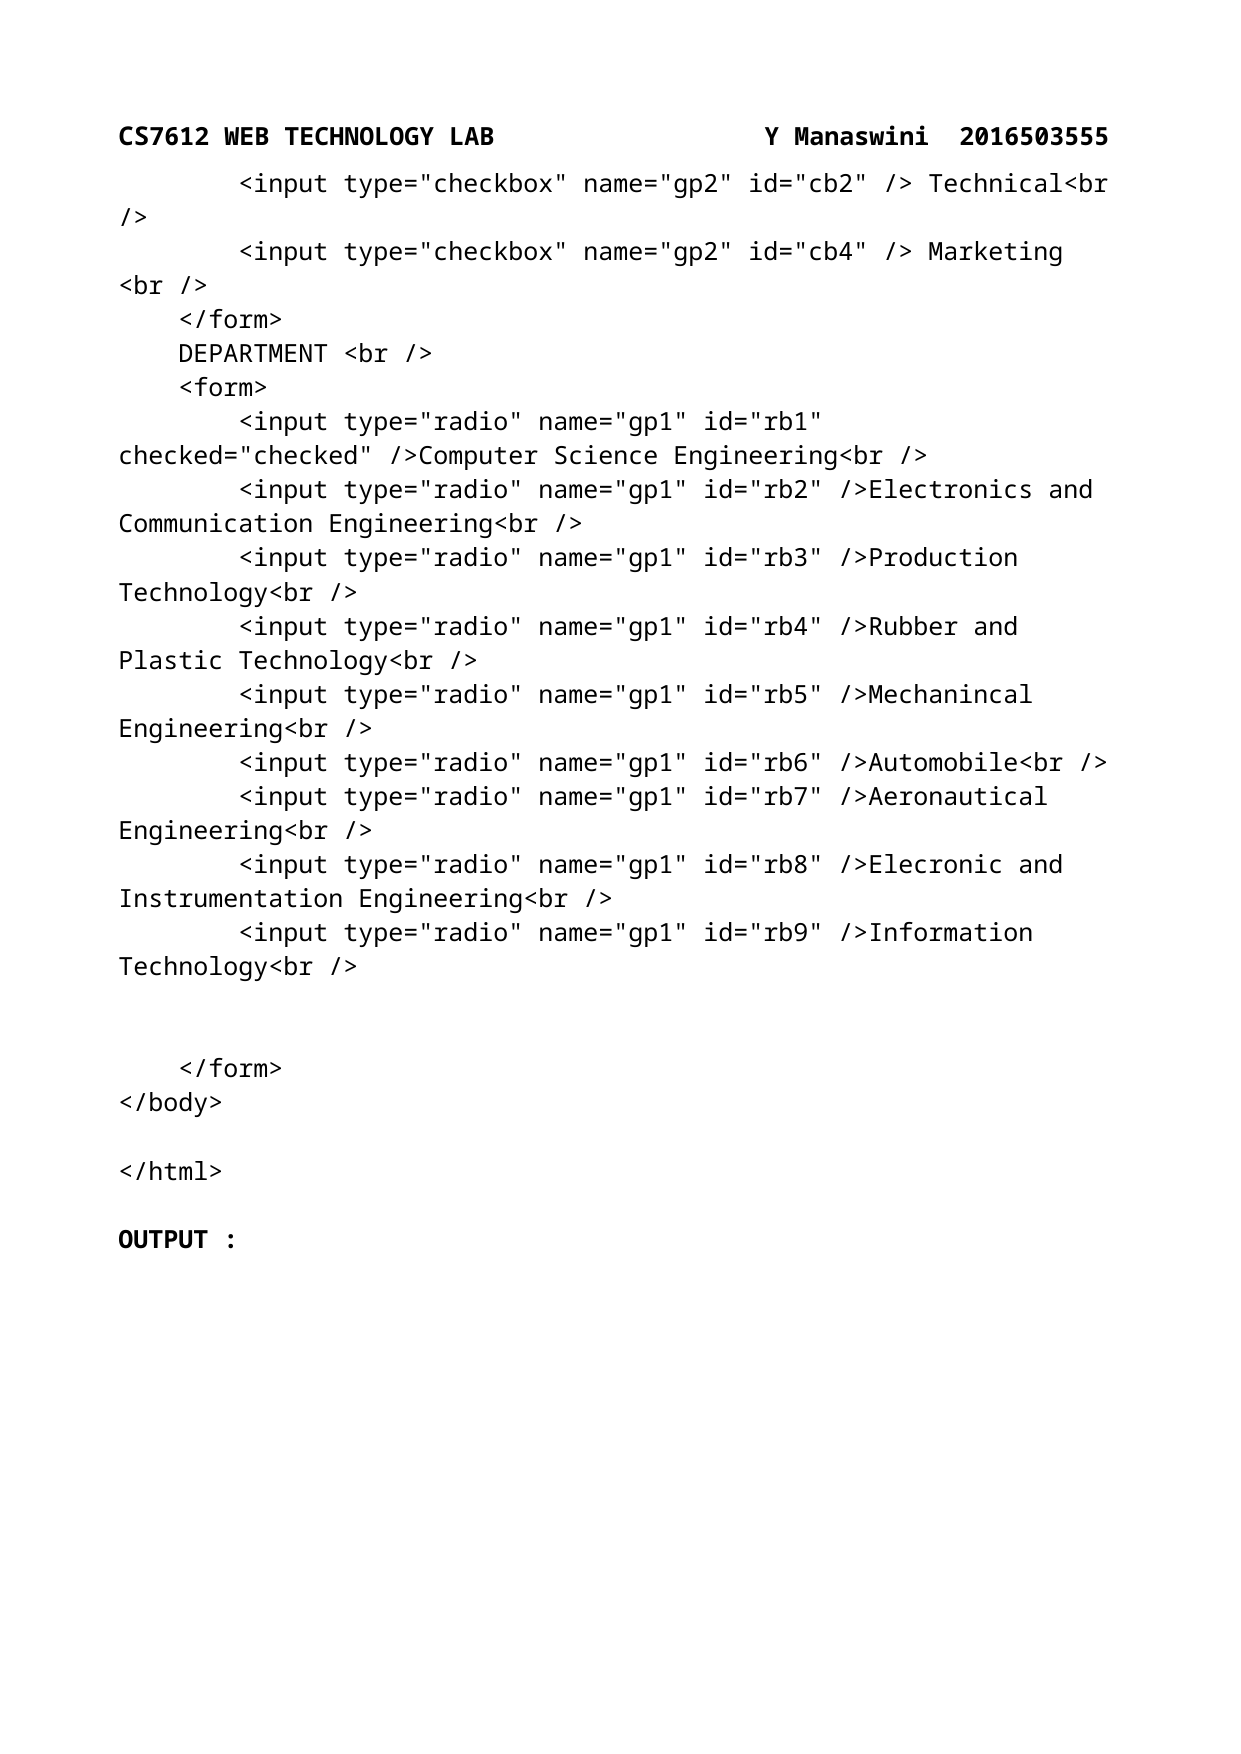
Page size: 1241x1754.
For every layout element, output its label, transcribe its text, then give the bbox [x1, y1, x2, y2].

text <input type="radio" name="gp1" id="rb7" />Aeronautical Engineering<br /> [118, 778, 1122, 847]
text DEPARTMENT <br /> [118, 336, 1122, 370]
text <input type="radio" name="gp1" id="rb8" />Elecronic and Instrumentation Engineering<br /> [118, 847, 1122, 915]
text <input type="radio" name="gp1" id="rb5" />Mechanincal Engineering<br /> [118, 676, 1122, 744]
text OUTPUT : [118, 1221, 1122, 1255]
text </body> [118, 1085, 1122, 1119]
text </form> [118, 1051, 1122, 1085]
text <input type="radio" name="gp1" id="rb2" />Electronics and Communication Engineering<br /> [118, 472, 1122, 540]
text <form> [118, 370, 1122, 404]
text <input type="radio" name="gp1" id="rb6" />Automobile<br /> [118, 744, 1122, 778]
text </html> [118, 1153, 1122, 1187]
text <input type="radio" name="gp1" id="rb4" />Rubber and Plastic Technology<br /> [118, 608, 1122, 676]
text <input type="radio" name="gp1" id="rb9" />Information Technology<br /> [118, 915, 1122, 983]
text <input type="checkbox" name="gp2" id="cb2" /> Technical<br /> [118, 165, 1122, 233]
text <input type="radio" name="gp1" id="rb3" />Production Technology<br /> [118, 540, 1122, 608]
text </form> [118, 302, 1122, 336]
text <input type="radio" name="gp1" id="rb1" checked="checked" />Computer Science Engineering<br /> [118, 404, 1122, 472]
text <input type="checkbox" name="gp2" id="cb4" /> Marketing <br /> [118, 233, 1122, 302]
